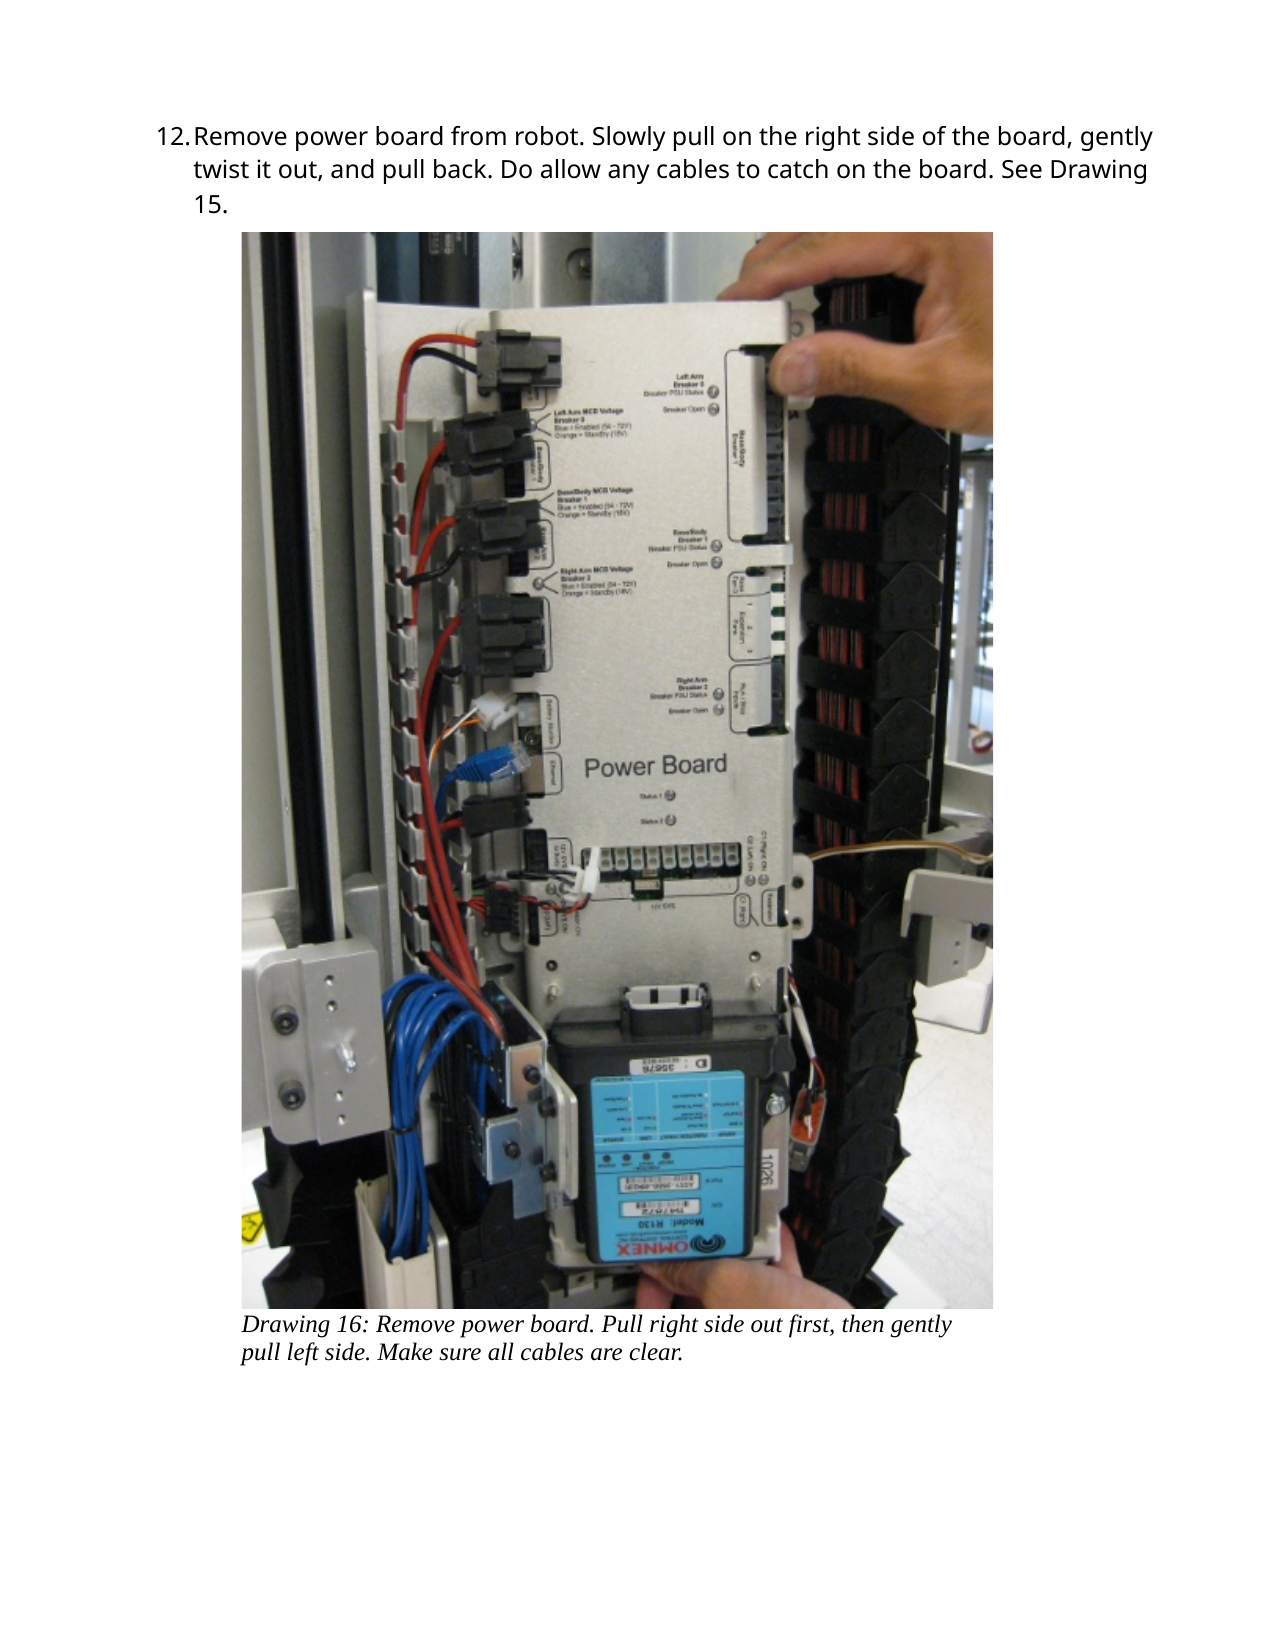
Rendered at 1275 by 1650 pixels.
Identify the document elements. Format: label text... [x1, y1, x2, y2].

list Remove power board from robot. Slowly pull on the right side of the board, gently twist it out, and pull back. Do allow any cables to catch on the board. See Drawing 15. [156, 118, 1157, 220]
picture [241, 232, 994, 1309]
text Drawing 16: Remove power board. Pull right side out first, then gently pull left side. Make sure all cables are clear. [241, 1309, 993, 1366]
